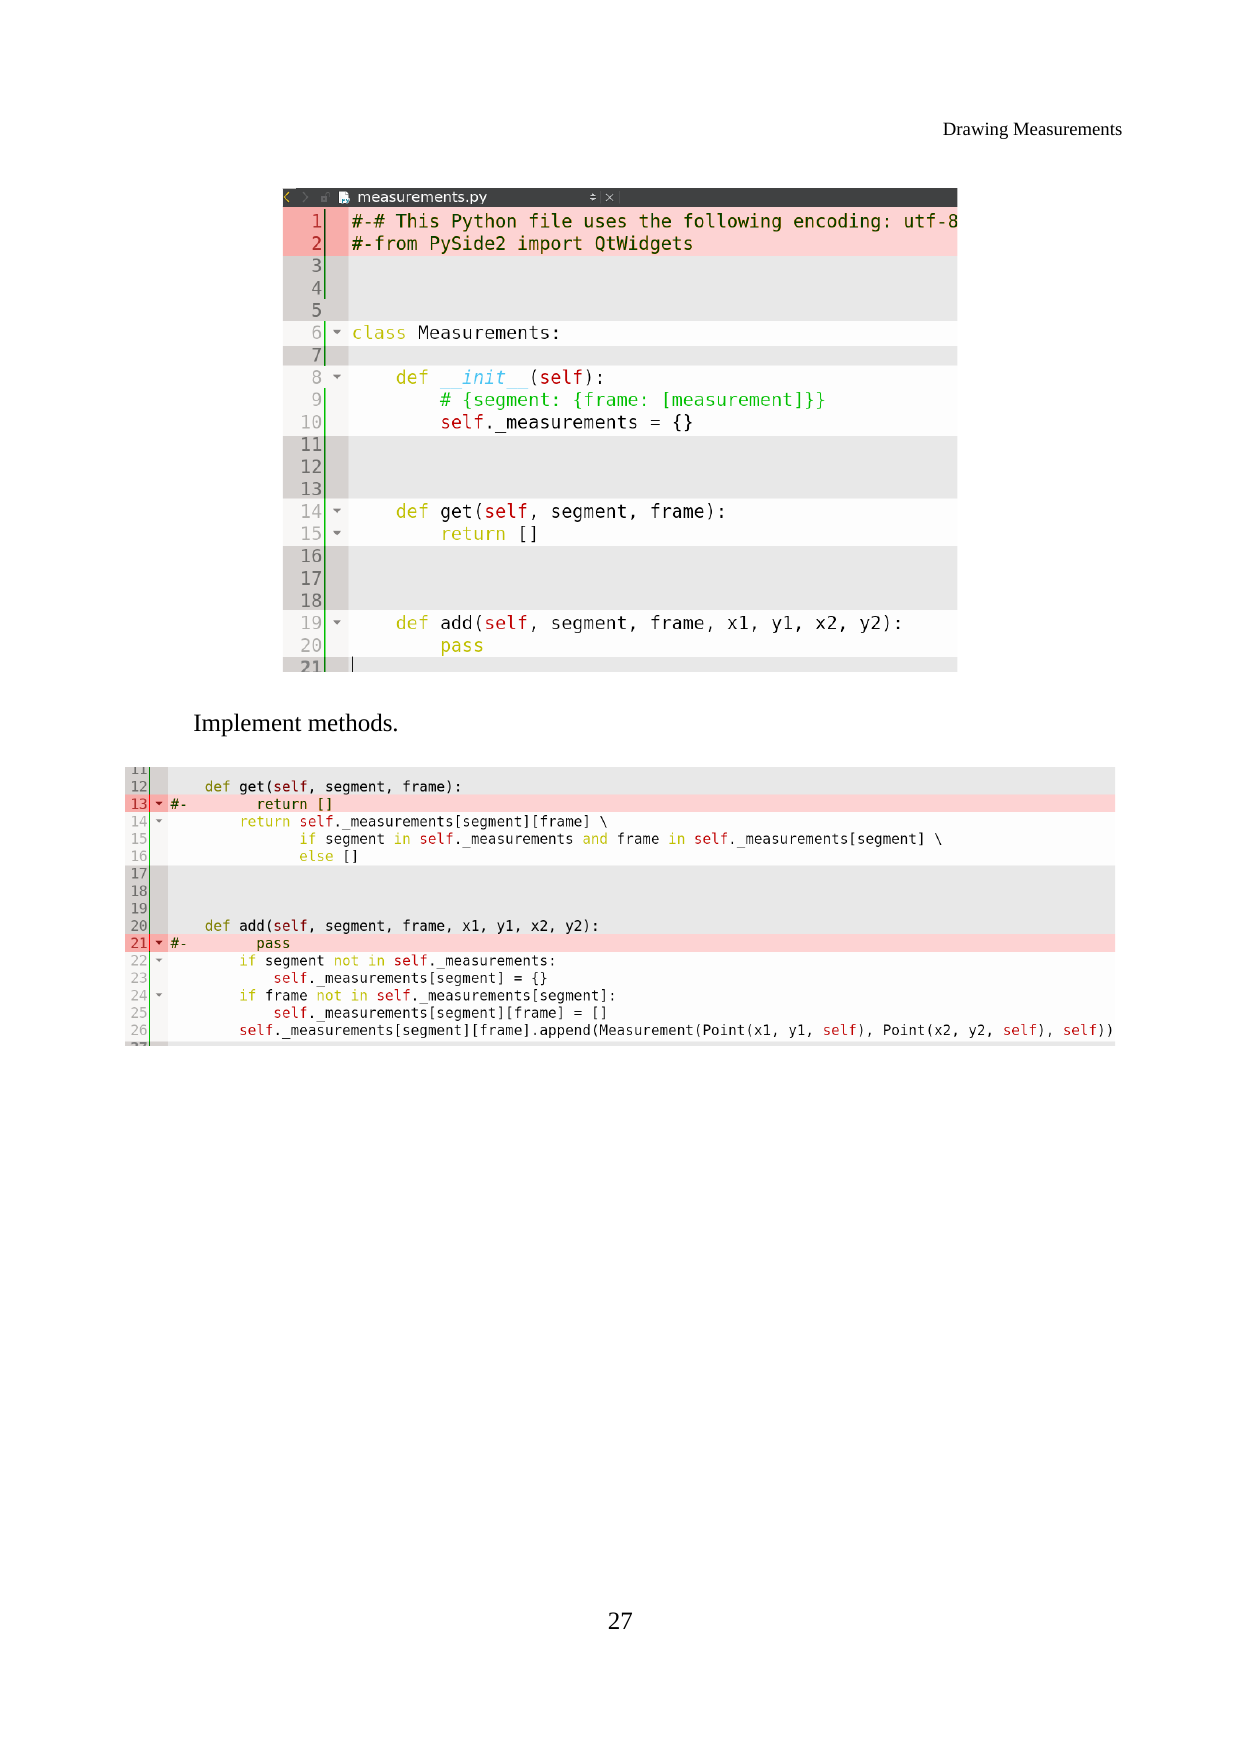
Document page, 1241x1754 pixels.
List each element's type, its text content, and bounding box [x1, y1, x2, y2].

picture [125, 767, 1116, 1046]
picture [282, 188, 958, 672]
list Implement methods. [156, 708, 1122, 737]
